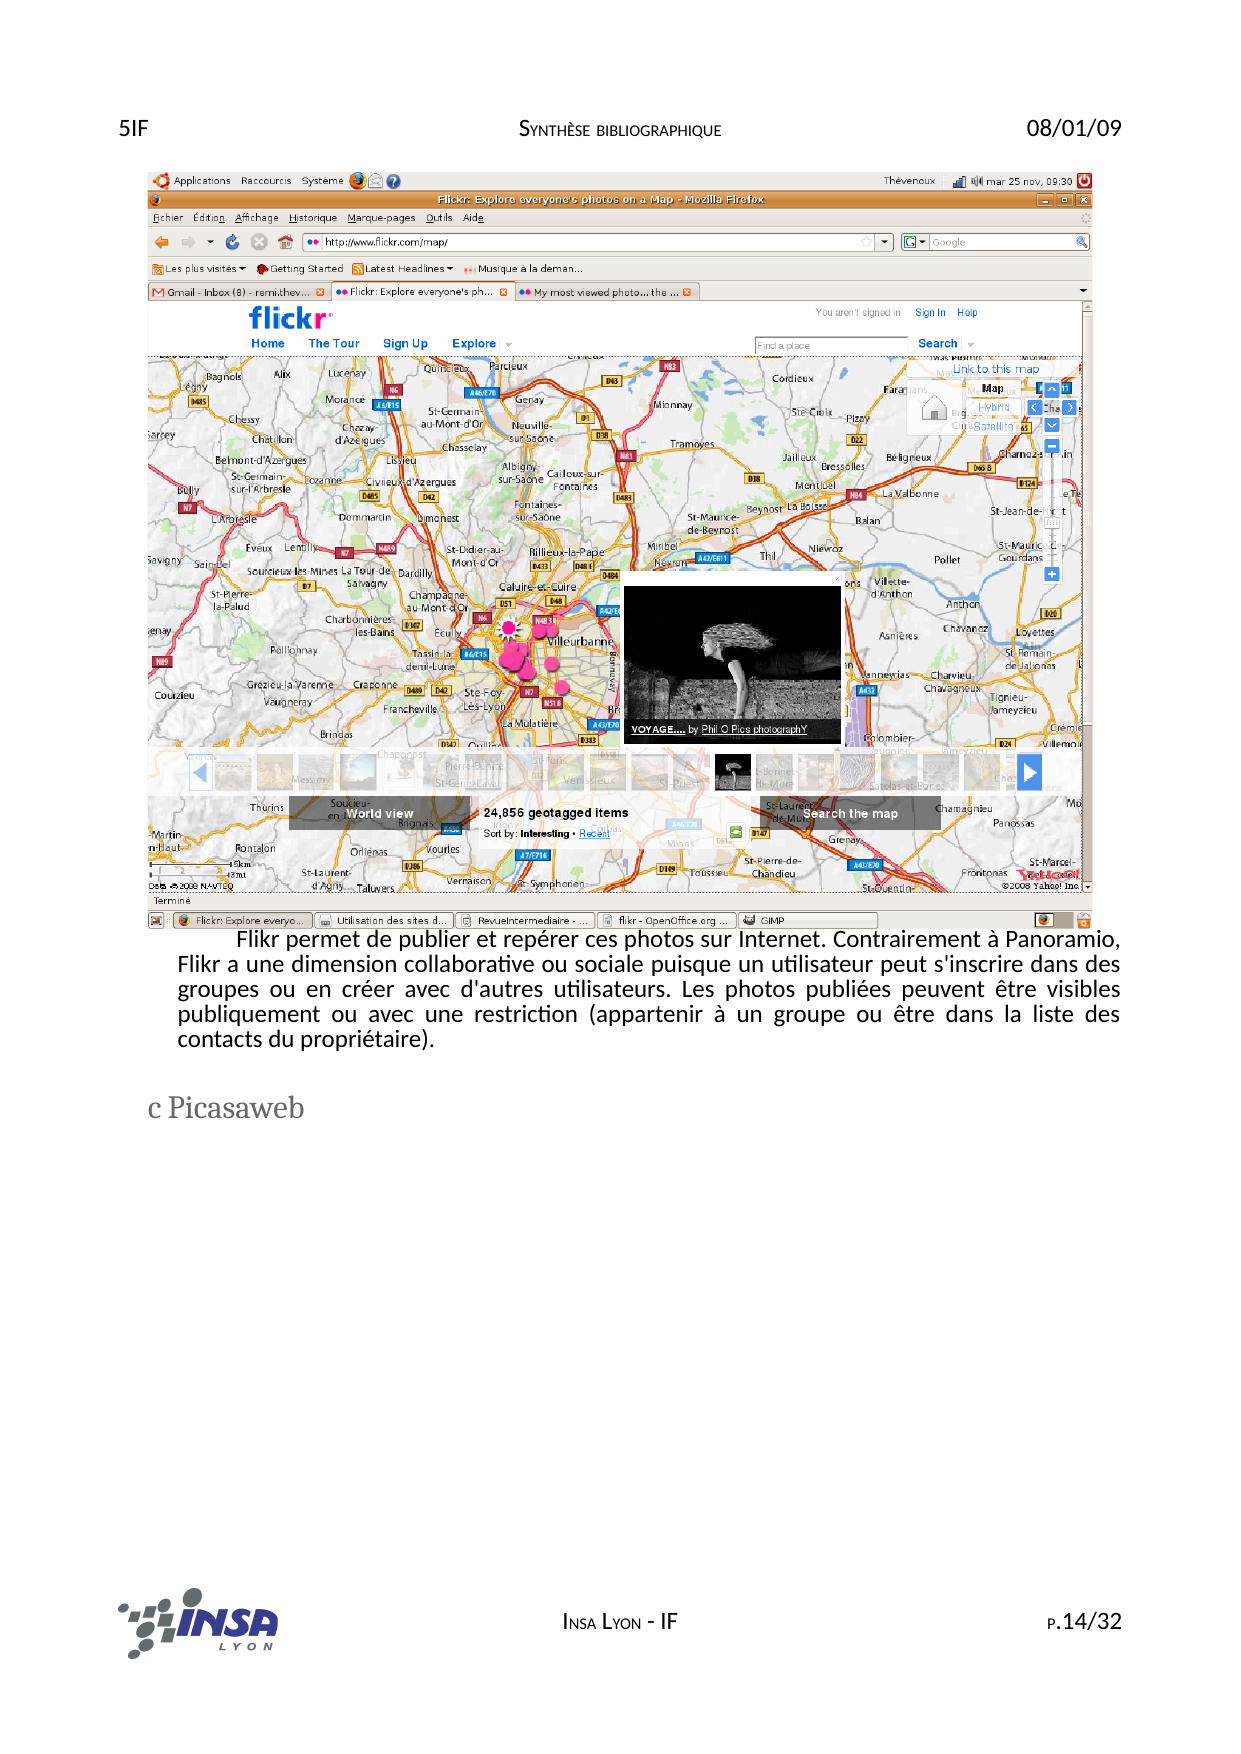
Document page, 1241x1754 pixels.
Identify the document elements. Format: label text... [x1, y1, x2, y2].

subtitle Picasaweb [118, 1089, 1122, 1126]
picture [147, 172, 1093, 929]
text Flikr permet de publier et repérer ces photos sur Internet. Contrairement à Panoramio, Flikr a une dimension collaborative ou sociale puisque un utilisateur peut s'inscrire dans des groupes ou en créer avec d'autres utilisateurs. Les photos publiées peuvent être visibles publiquement ou avec une restriction (appartenir à un groupe ou être dans la liste des contacts du propriétaire). [177, 889, 1122, 1053]
picture [118, 1588, 278, 1659]
